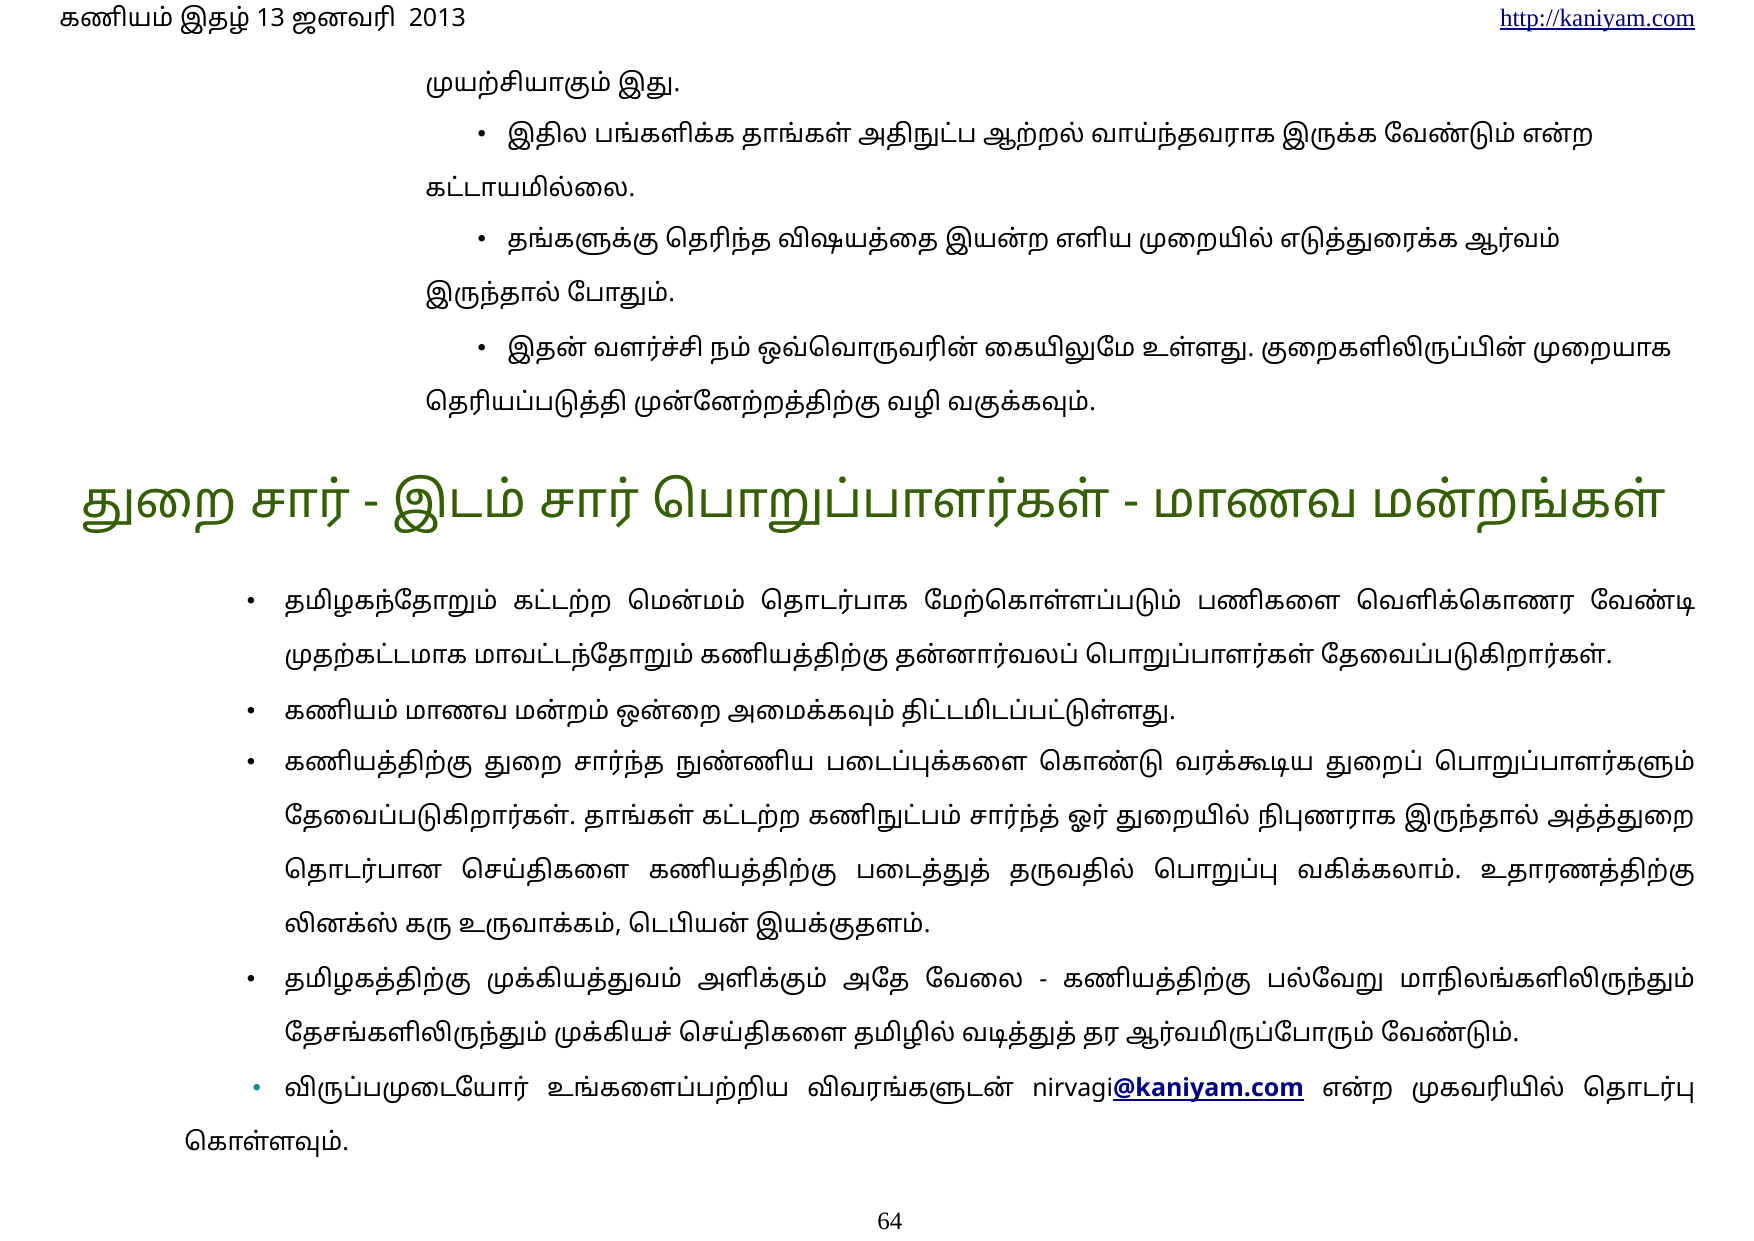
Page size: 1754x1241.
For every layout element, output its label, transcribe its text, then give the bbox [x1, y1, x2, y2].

list இதன் வளர்ச்சி நம் ஒவ்வொருவரின் கையிலுமே உள்ளது. குறைகளிலிருப்பின் முறையாக தெரியப்படுத்தி முன்னேற்றத்திற்கு வழி வகுக்கவும். [396, 330, 1695, 421]
list தங்களுக்கு தெரிந்த விஷயத்தை இயன்ற எளிய முறையில் எடுத்துரைக்க ஆர்வம் இருந்தால் போதும். [396, 225, 1695, 311]
subtitle துறை சார் - இடம் சார் பொறுப்பாளர்கள் - மாணவ மன்றங்கள் [81, 464, 1695, 538]
list விருப்பமுடையோர் உங்களைப்பற்றிய விவரங்களுடன் nirvagi@kaniyam.com என்ற முகவரியில் தொடர்பு கொள்ளவும். [184, 1070, 1695, 1159]
list தமிழகந்தோறும் கட்டற்ற மென்மம் தொடர்பாக மேற்கொள்ளப்படும் பணிகளை வெளிக்கொணர வேண்டி முதற்கட்டமாக மாவட்டந்தோறும் கணியத்திற்கு தன்னார்வலப் பொறுப்பாளர்கள் தேவைப்படுகிறார்கள். [247, 587, 1695, 674]
list கணியம் மாணவ மன்றம் ஒன்றை அமைக்கவும் திட்டமிடப்பட்டுள்ளது. [247, 692, 1695, 729]
list இதில பங்களிக்க தாங்கள் அதிநுட்ப ஆற்றல் வாய்ந்தவராக இருக்க வேண்டும் என்ற கட்டாயமில்லை. [396, 120, 1695, 206]
list தமிழகத்திற்கு முக்கியத்துவம் அளிக்கும் அதே வேலை - கணியத்திற்கு பல்வேறு மாநிலங்களிலிருந்தும் தேசங்களிலிருந்தும் முக்கியச் செய்திகளை தமிழில் வடித்துத் தர ஆர்வமிருப்போரும் வேண்டும். [247, 961, 1695, 1052]
list கணியத்திற்கு துறை சார்ந்த நுண்ணிய படைப்புக்களை கொண்டு வரக்கூடிய துறைப் பொறுப்பாளர்களும் தேவைப்படுகிறார்கள். தாங்கள் கட்டற்ற கணிநுட்பம் சார்ந்த் ஓர் துறையில் நிபுணராக இருந்தால் அத்த்துறை தொடர்பான செய்திகளை கணியத்திற்கு படைத்துத் தருவதில் பொறுப்பு வகிக்கலாம். உதாரணத்திற்கு லினக்ஸ் கரு உருவாக்கம், டெபியன் இயக்குதளம். [247, 748, 1695, 942]
list முயற்சியாகும் இது. [396, 64, 1695, 101]
